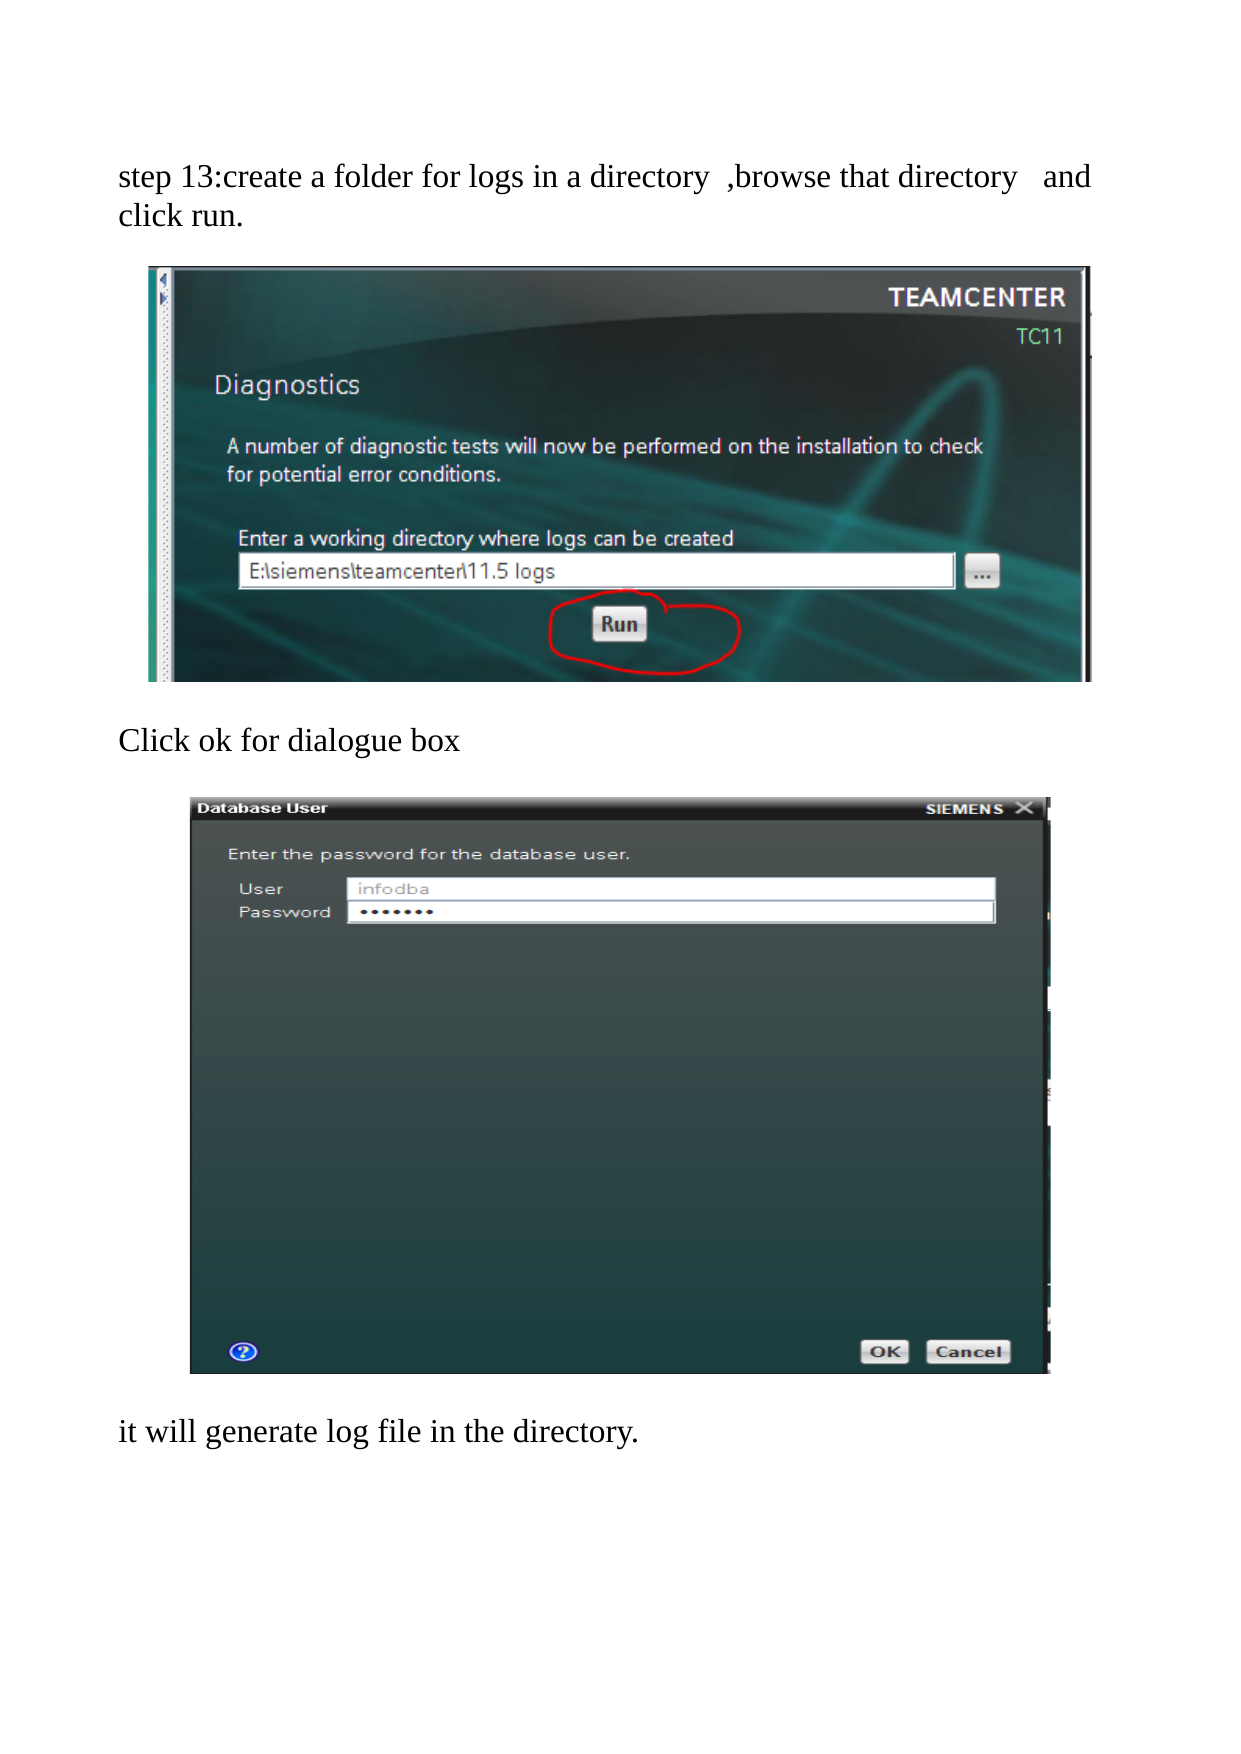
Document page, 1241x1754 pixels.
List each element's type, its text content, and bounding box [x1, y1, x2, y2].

text step 13:create a folder for logs in a directory ,browse that directory and click run. [118, 156, 1122, 233]
picture [148, 266, 1092, 682]
text it will generate log file in the directory. [118, 1412, 1122, 1450]
text Click ok for dialogue box [118, 720, 1122, 759]
picture [189, 797, 1051, 1374]
